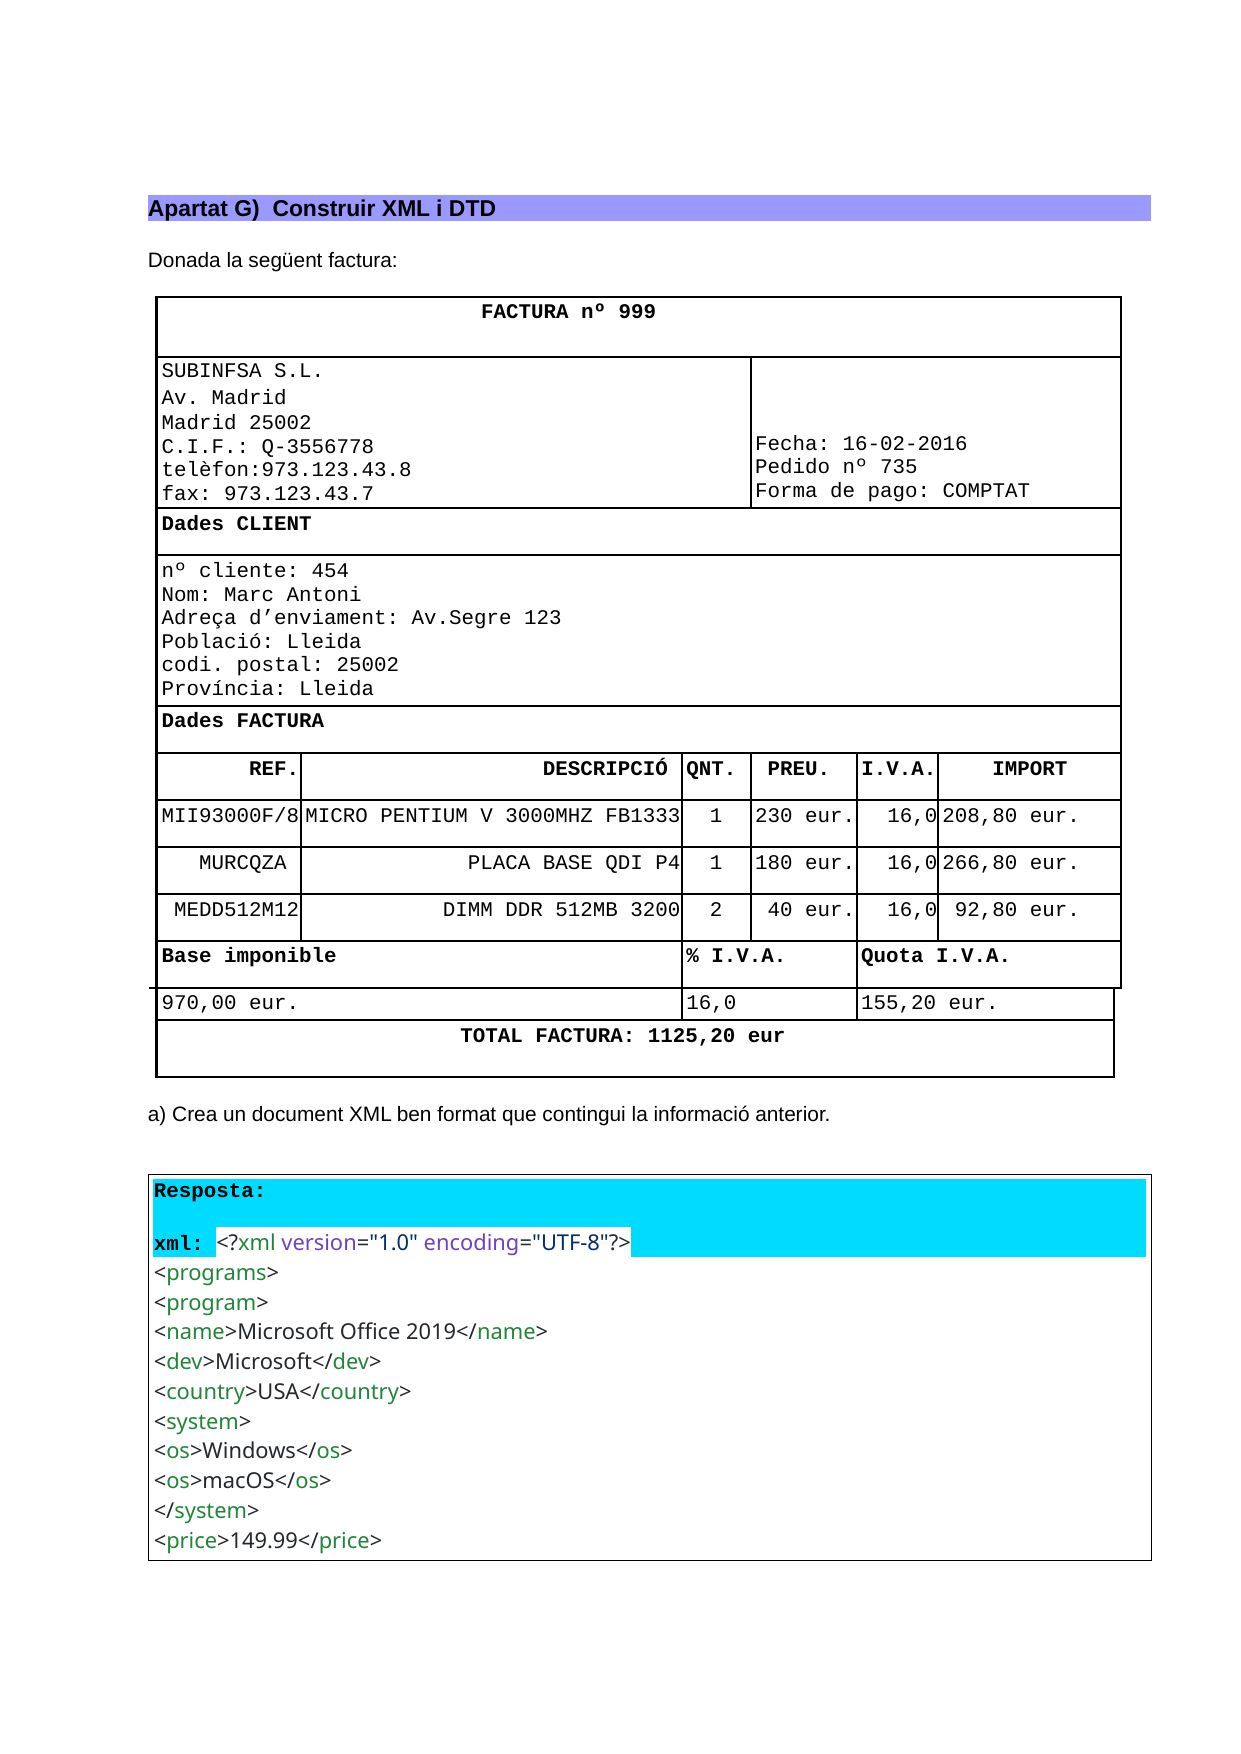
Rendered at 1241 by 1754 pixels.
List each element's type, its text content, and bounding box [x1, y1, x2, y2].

table_cell Quota I.V.A. [858, 942, 1120, 987]
text a) Crea un document XML ben format que contingui la informació anterior. [148, 1102, 1151, 1126]
table_cell 1 [683, 801, 750, 846]
table_header FACTURA nº 999 [158, 298, 1120, 356]
table_cell [149, 752, 155, 799]
table_cell DIMM DDR 512MB 3200 [302, 895, 681, 939]
table_cell TOTAL FACTURA: 1125,20 eur [158, 1021, 1113, 1076]
table_header Resposta: xml: <?xml version="1.0" encoding="UTF-8"?> <programs> <program> <name>Microsoft Office 2019</name> <dev>Microsoft</dev> <country>USA</country> <system> <os>Windows</os> <os>macOS</os> </system> <price>149.99</price> [149, 1175, 1151, 1560]
table_cell [149, 893, 155, 939]
table_cell [149, 356, 155, 507]
table_cell MURCQZA [158, 848, 300, 893]
table_cell Base imponible [158, 942, 681, 987]
table_cell 16,0 [858, 895, 937, 939]
table_cell 266,80 eur. [939, 848, 1120, 893]
table_cell 16,0 [683, 989, 856, 1019]
table_cell MEDD512M12 [158, 895, 300, 939]
table_cell [149, 989, 155, 1076]
table_cell 180 eur. [752, 848, 856, 893]
text Apartat G) Construir XML i DTD [148, 195, 1151, 221]
table_cell [149, 705, 155, 752]
table_cell IMPORT [939, 754, 1120, 799]
table_cell % I.V.A. [683, 942, 856, 987]
table_cell Dades FACTURA [158, 707, 1120, 752]
table_cell [149, 846, 155, 893]
table_cell 208,80 eur. [939, 801, 1120, 846]
table_cell [149, 507, 155, 554]
table_cell REF. [158, 754, 300, 799]
table_cell PLACA BASE QDI P4 [302, 848, 681, 893]
table_cell 2 [683, 895, 750, 939]
table_cell 230 eur. [752, 801, 856, 846]
table_cell SUBINFSA S.L. Av. Madrid Madrid 25002 C.I.F.: Q-3556778 telèfon:973.123.43.8 fax: 973.123.43.7 [158, 358, 750, 507]
table_cell 970,00 eur. [158, 989, 681, 1019]
table_cell MII93000F/8 [158, 801, 300, 846]
table_cell 40 eur. [752, 895, 856, 939]
table_cell 92,80 eur. [939, 895, 1120, 939]
table_cell Dades CLIENT [158, 509, 1120, 554]
table_cell 16,0 [858, 801, 937, 846]
table_cell [149, 799, 155, 846]
table_cell [149, 940, 155, 987]
table_cell 155,20 eur. [858, 989, 1113, 1019]
table_cell [149, 554, 155, 705]
table_cell Fecha: 16-02-2016 Pedido nº 735 Forma de pago: COMPTAT [752, 358, 1120, 507]
table_cell I.V.A. [858, 754, 937, 799]
table_cell QNT. [683, 754, 750, 799]
table_cell 1 [683, 848, 750, 893]
table_cell [1115, 989, 1121, 1076]
table_cell PREU. [752, 754, 856, 799]
text Donada la següent factura: [148, 248, 1151, 272]
table_cell 16,0 [858, 848, 937, 893]
table_cell nº cliente: 454 Nom: Marc Antoni Adreça d’enviament: Av.Segre 123 Població: Lleida codi. postal: 25002 Província: Lleida [158, 556, 1120, 705]
table_cell DESCRIPCIÓ [302, 754, 681, 799]
table_cell MICRO PENTIUM V 3000MHZ FB1333 [302, 801, 681, 846]
table_header [149, 296, 155, 356]
